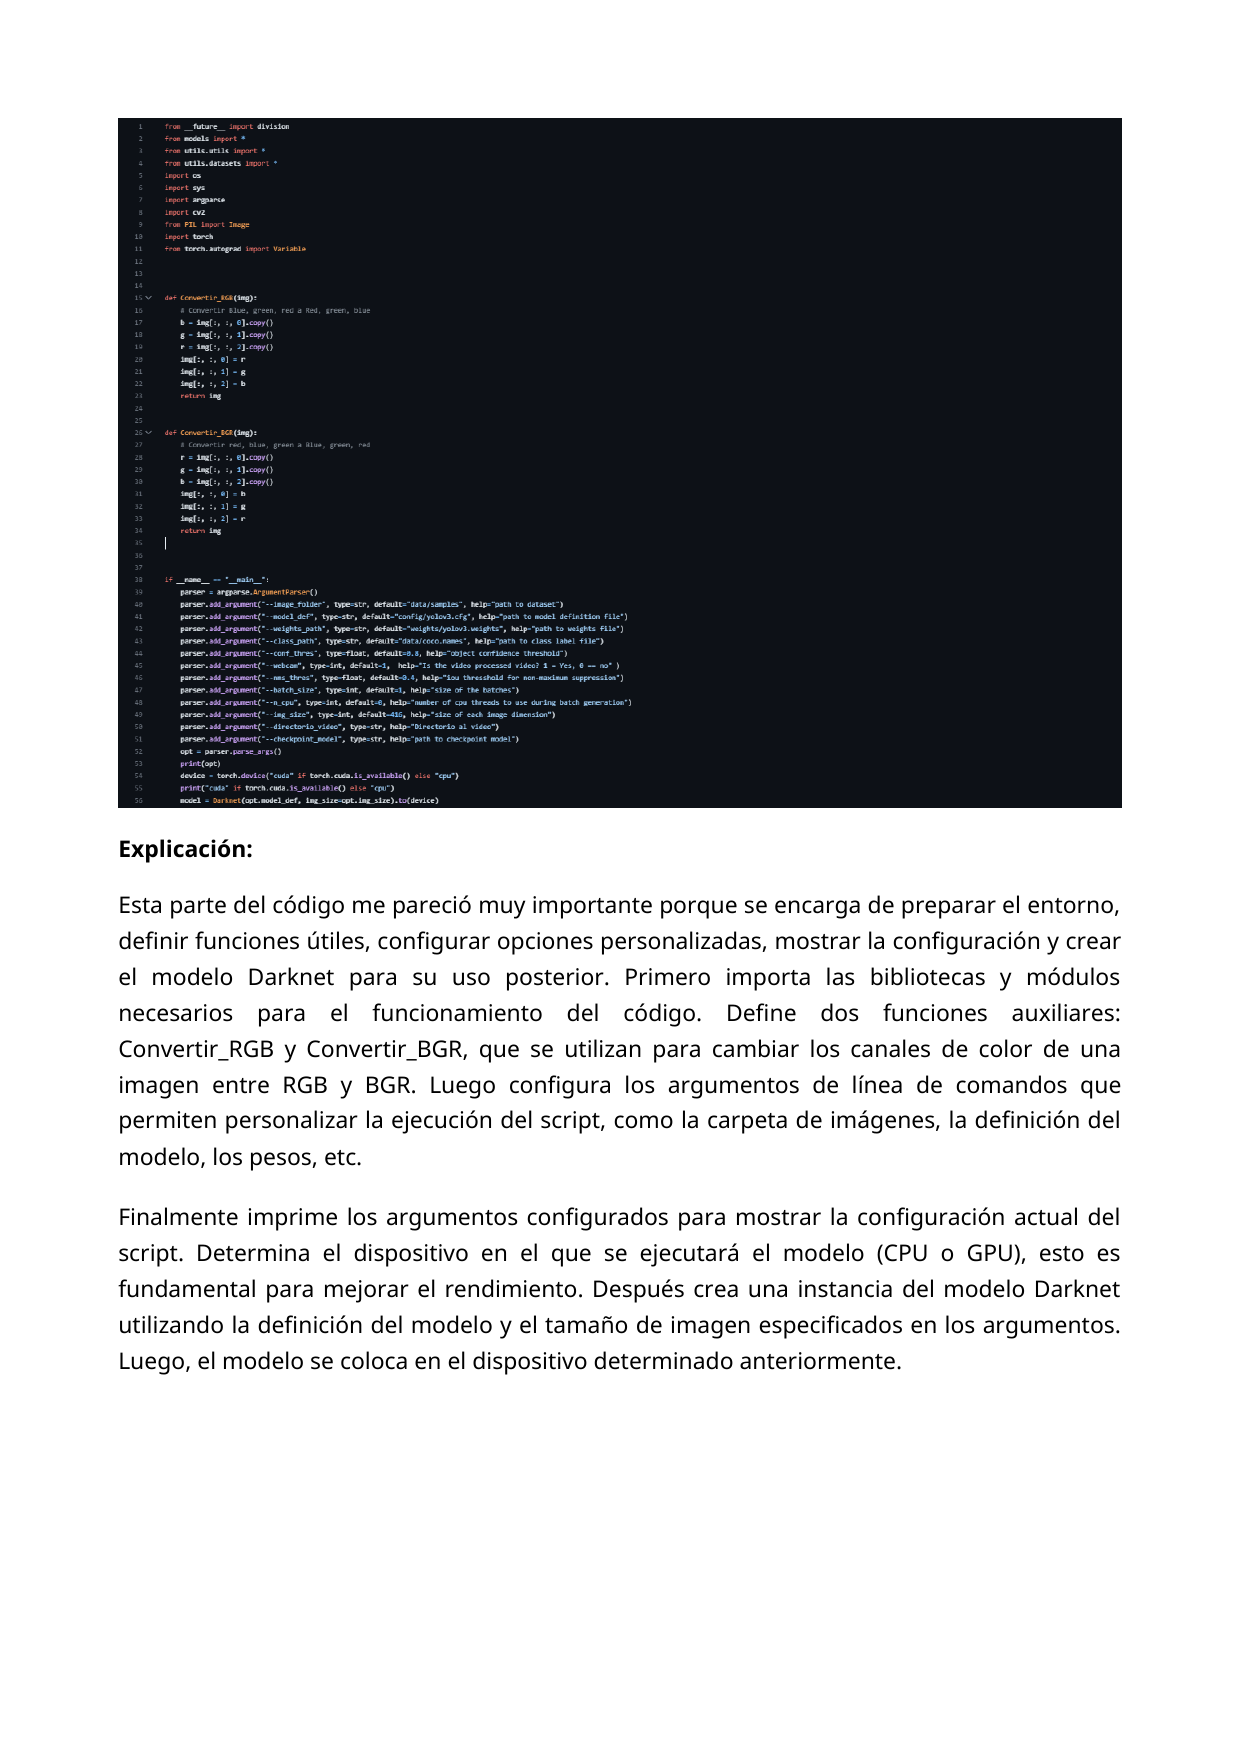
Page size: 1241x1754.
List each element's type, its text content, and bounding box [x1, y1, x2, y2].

text Explicación: [118, 833, 1122, 864]
text Esta parte del código me pareció muy importante porque se encarga de preparar el entorno, definir funciones útiles, configurar opciones personalizadas, mostrar la configuración y crear el modelo Darknet para su uso posterior. Primero importa las bibliotecas y módulos necesarios para el funcionamiento del código. Define dos funciones auxiliares: Convertir_RGB y Convertir_BGR, que se utilizan para cambiar los canales de color de una imagen entre RGB y BGR. Luego configura los argumentos de línea de comandos que permiten personalizar la ejecución del script, como la carpeta de imágenes, la definición del modelo, los pesos, etc. [118, 889, 1122, 1172]
text Finalmente imprime los argumentos configurados para mostrar la configuración actual del script. Determina el dispositivo en el que se ejecutará el modelo (CPU o GPU), esto es fundamental para mejorar el rendimiento. Después crea una instancia del modelo Darknet utilizando la definición del modelo y el tamaño de imagen especificados en los argumentos. Luego, el modelo se coloca en el dispositivo determinado anteriormente. [118, 1201, 1122, 1376]
picture [118, 118, 1122, 808]
